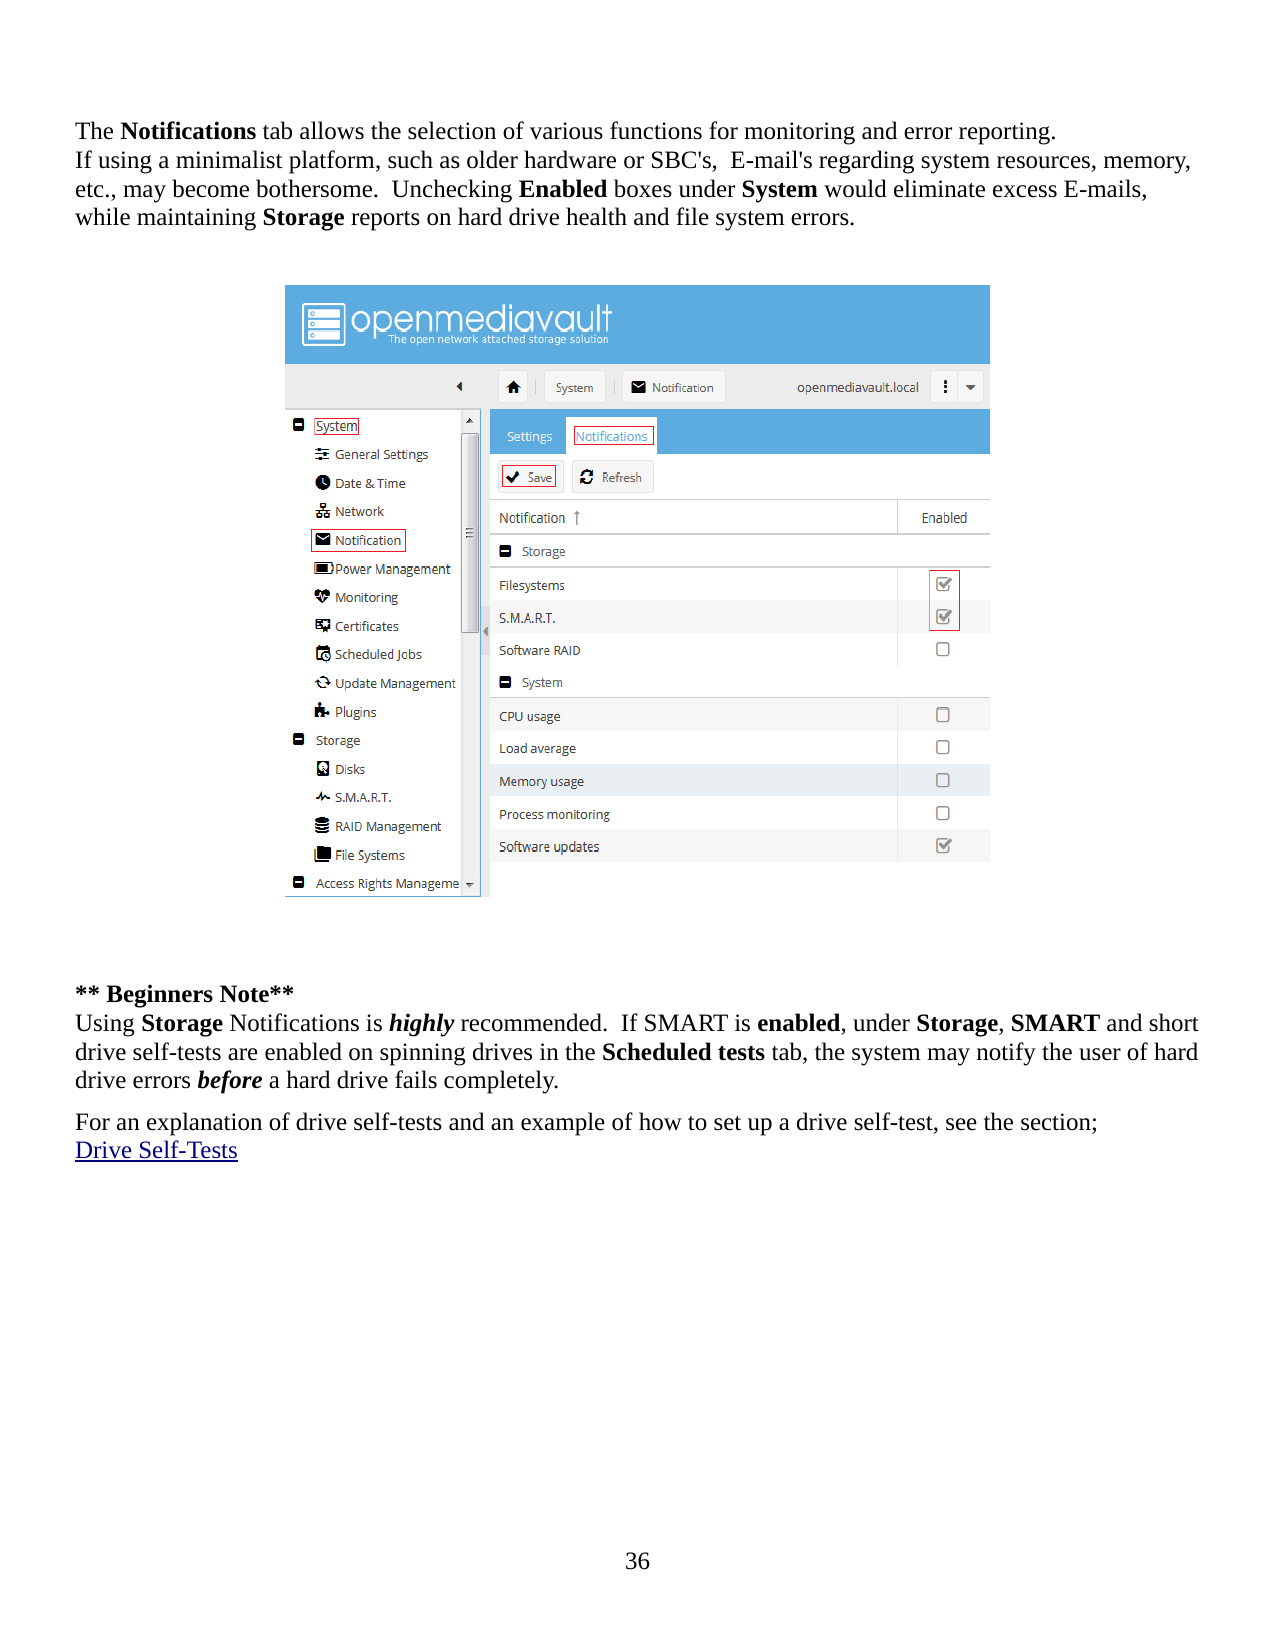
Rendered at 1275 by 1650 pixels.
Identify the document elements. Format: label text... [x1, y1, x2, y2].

text For an explanation of drive self-tests and an example of how to set up a drive self-test, see the section; Drive Self-Tests [75, 1107, 1200, 1164]
text The Notifications tab allows the selection of various functions for monitoring and error reporting. If using a minimalist platform, such as older hardware or SBC's, E-mail's regarding system resources, memory, etc., may become bothersome. Unchecking Enabled boxes under System would eliminate excess E-mails, while maintaining Storage reports on hard drive health and file system errors. [75, 116, 1200, 231]
text ** Beginners Note** Using Storage Notifications is highly recommended. If SMART is enabled, under Storage, SMART and short drive self-tests are enabled on spinning drives in the Scheduled tests tab, the system may notify the user of hard drive errors before a hard drive fails completely. [75, 979, 1200, 1094]
